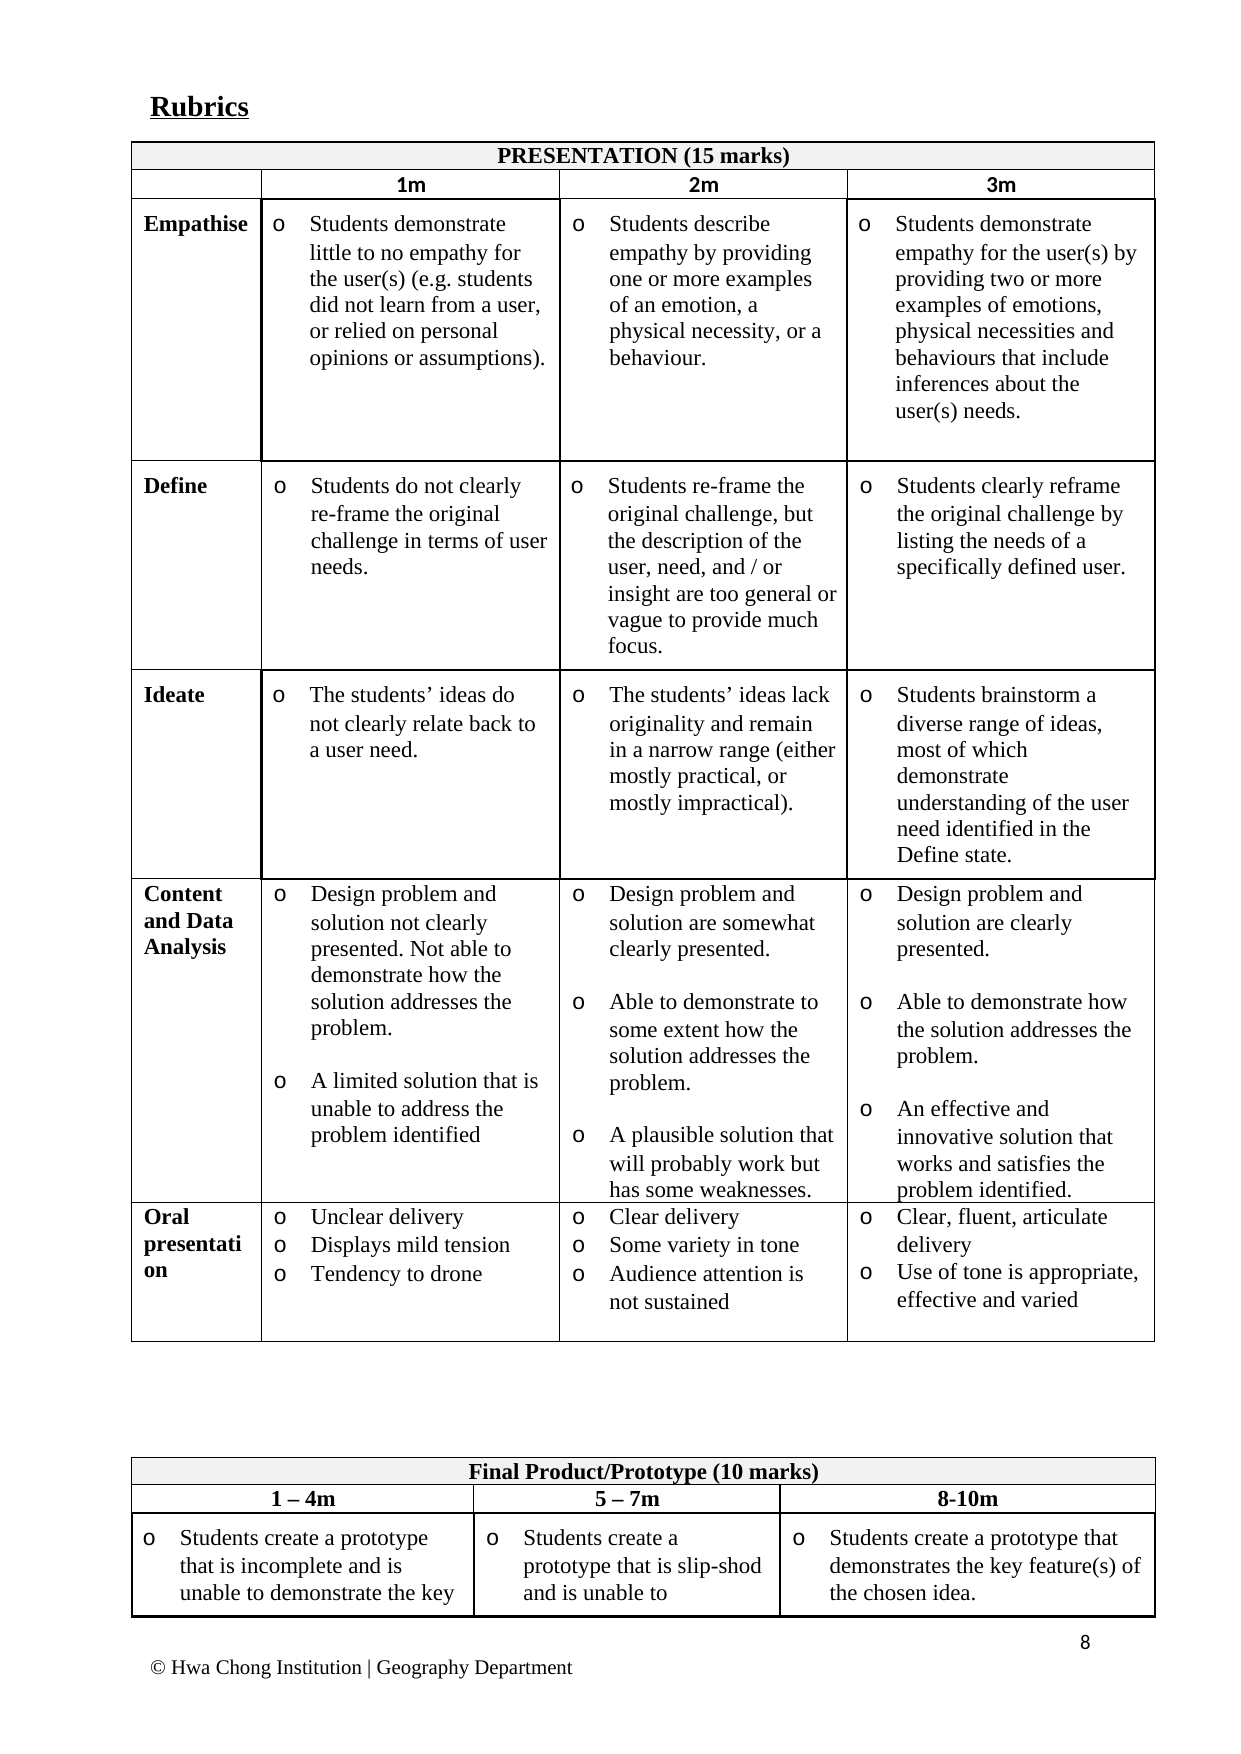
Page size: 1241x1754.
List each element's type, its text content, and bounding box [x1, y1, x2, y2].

table_cell Students brainstorm a diverse range of ideas, most of which demonstrate understanding of the user need identified in the Define state. [848, 671, 1154, 878]
table_cell Students do not clearly re-frame the original challenge in terms of user needs. [262, 462, 559, 669]
table_cell The students’ ideas do not clearly relate back to a user need. [263, 671, 559, 878]
table_cell 2m [560, 170, 847, 198]
table_cell 3m [848, 170, 1154, 198]
table_cell Students create a prototype that is incomplete and is unable to demonstrate the key [133, 1514, 473, 1615]
table_cell 1m [262, 170, 559, 198]
table_cell Design problem and solution are somewhat clearly presented. Able to demonstrate to some extent how the solution addresses the problem. A plausible solution that will probably work but has some weaknesses. [560, 880, 847, 1202]
table_cell Content and Data Analysis [132, 879, 261, 1202]
table_cell Clear delivery Some variety in tone Audience attention is not sustained [560, 1203, 847, 1341]
table_cell Design problem and solution are clearly presented. Able to demonstrate how the solution addresses the problem. An effective and innovative solution that works and satisfies the problem identified. [848, 880, 1154, 1202]
table_cell [132, 170, 261, 198]
table_cell Empathise [132, 199, 260, 460]
table_cell Students re-frame the original challenge, but the description of the user, need, and / or insight are too general or vague to provide much focus. [561, 462, 846, 669]
table_cell 5 – 7m [474, 1485, 779, 1512]
table_cell Ideate [132, 670, 260, 878]
table_cell Define [132, 461, 261, 669]
table_cell Students clearly reframe the original challenge by listing the needs of a specifically defined user. [848, 462, 1154, 669]
table_cell Students demonstrate little to no empathy for the user(s) (e.g. students did not learn from a user, or relied on personal opinions or assumptions). [263, 200, 559, 460]
table_cell The students’ ideas lack originality and remain in a narrow range (either mostly practical, or mostly impractical). [561, 671, 846, 878]
text Rubrics [150, 89, 1090, 122]
table_header PRESENTATION (15 marks) [132, 143, 1154, 169]
table_cell Students create a prototype that is slip-shod and is unable to demonstrate the key feature(s) of the chosen idea. Potential user(s) have little or no interaction with it or give feedback on how the prototype can be further improved. During feedback stage, students in the group capture little feedback given by people, hence unable to demonstrate understanding on how the improvements can help the prototype better address user need(s). [475, 1514, 779, 1615]
table_cell 1 – 4m [132, 1485, 473, 1512]
table_cell Students demonstrate empathy for the user(s) by providing two or more examples of emotions, physical necessities and behaviours that include inferences about the user(s) needs. [848, 200, 1154, 460]
table_cell Students describe empathy by providing one or more examples of an emotion, a physical necessity, or a behaviour. [561, 199, 846, 460]
table_cell 8-10m [781, 1485, 1155, 1512]
table_cell Unclear delivery Displays mild tension Tendency to drone [262, 1203, 559, 1341]
table_header Final Product/Prototype (10 marks) [132, 1458, 1155, 1484]
table_cell Oral presentation [132, 1203, 261, 1341]
table_cell Design problem and solution not clearly presented. Not able to demonstrate how the solution addresses the problem. A limited solution that is unable to address the problem identified [262, 880, 559, 1202]
table_cell Clear, fluent, articulate delivery Use of tone is appropriate, effective and varied [848, 1203, 1154, 1341]
table_cell Students create a prototype that demonstrates the key feature(s) of the chosen idea. Potential user(s) are able to have interaction with it and give feedback on how the prototype can be further improved. During feedback stage, students in the group capture feedback given by user(s) and they demonstrate understanding on how these improvements can help the prototype better address user need(s). [781, 1514, 1154, 1615]
